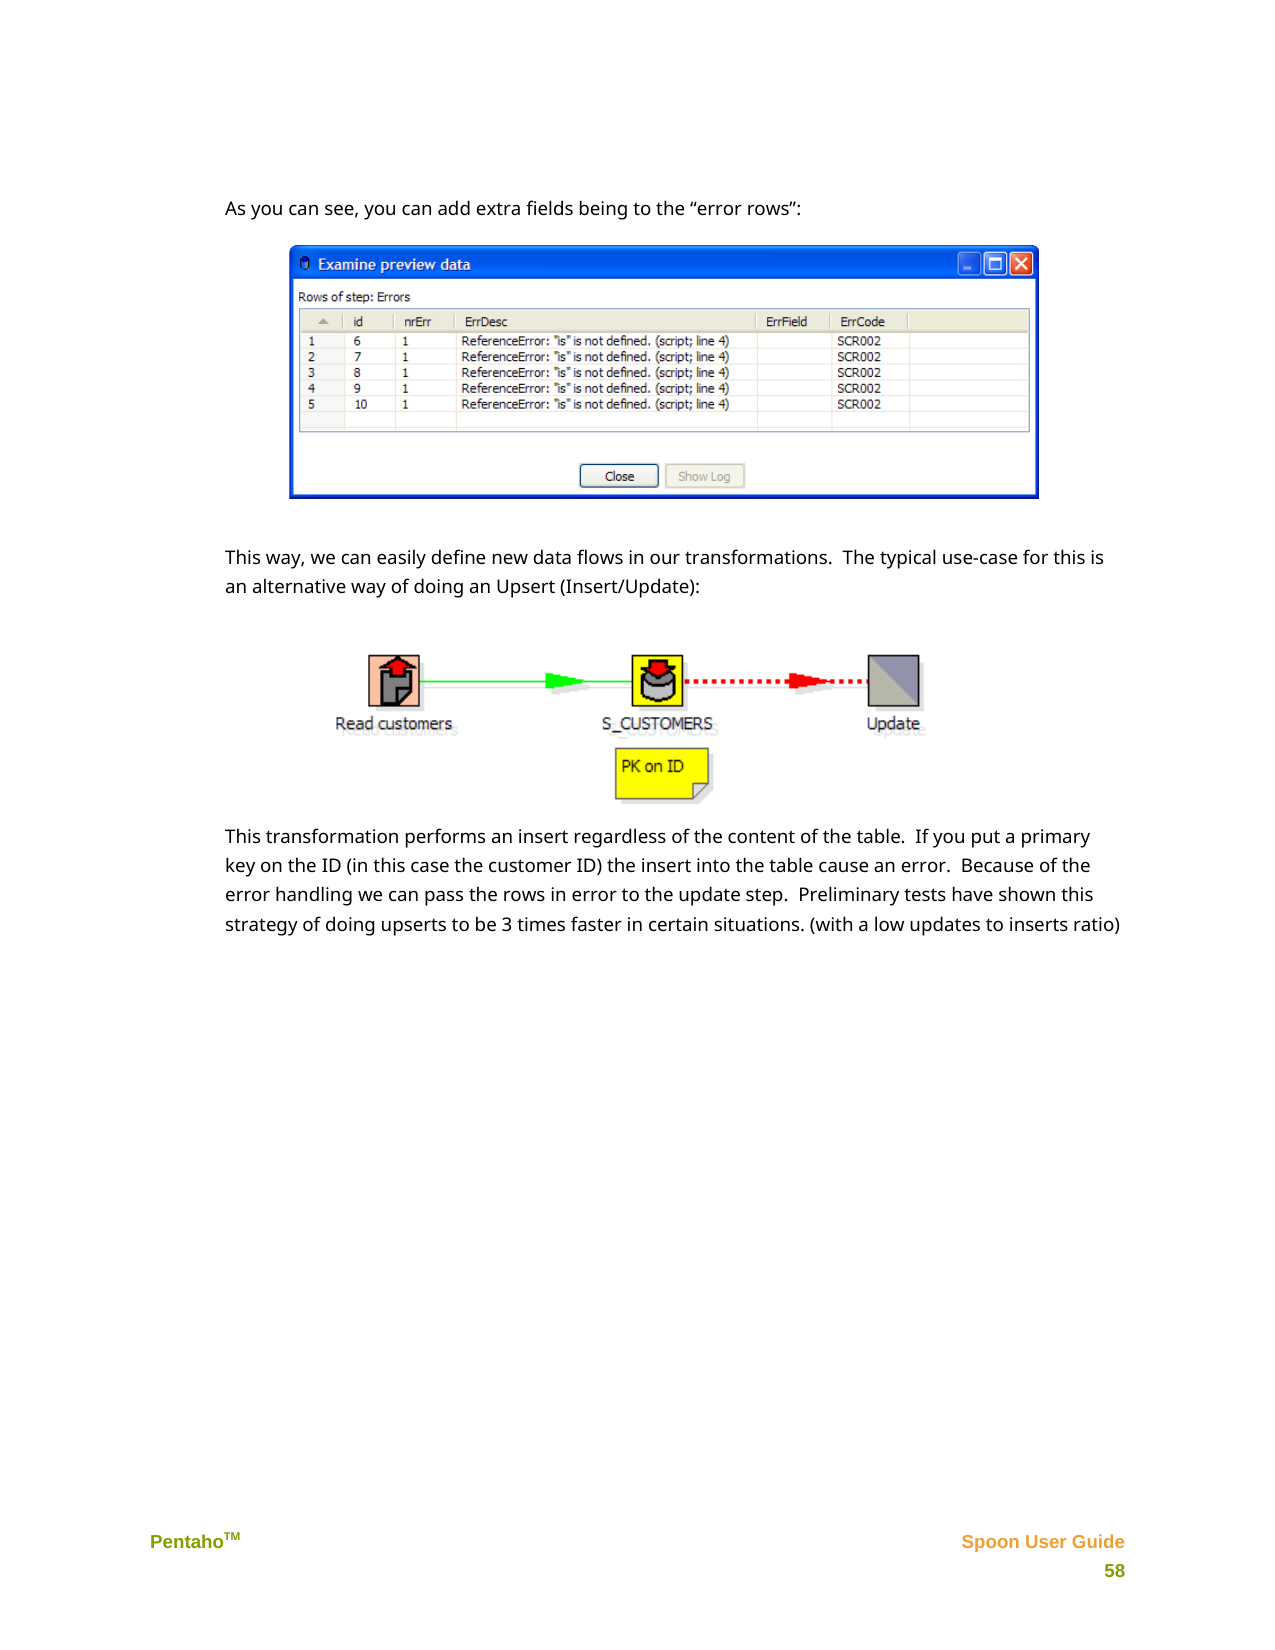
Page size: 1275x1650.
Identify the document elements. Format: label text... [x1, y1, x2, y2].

text As you can see, you can add extra fields being to the “error rows”: [225, 192, 1125, 221]
text This way, we can easily define new data flows in our transformations. The typical use-case for this is an alternative way of doing an Upsert (Insert/Update): [225, 541, 1125, 599]
picture [311, 611, 964, 821]
picture [289, 245, 1039, 499]
text This transformation performs an insert regardless of the content of the table. If you put a primary key on the ID (in this case the customer ID) the insert into the table cause an error. Because of the error handling we can pass the rows in error to the update step. Preliminary tests have shown this strategy of doing upserts to be 3 times faster in certain situations. (with a low updates to inserts ratio) [225, 612, 1125, 937]
